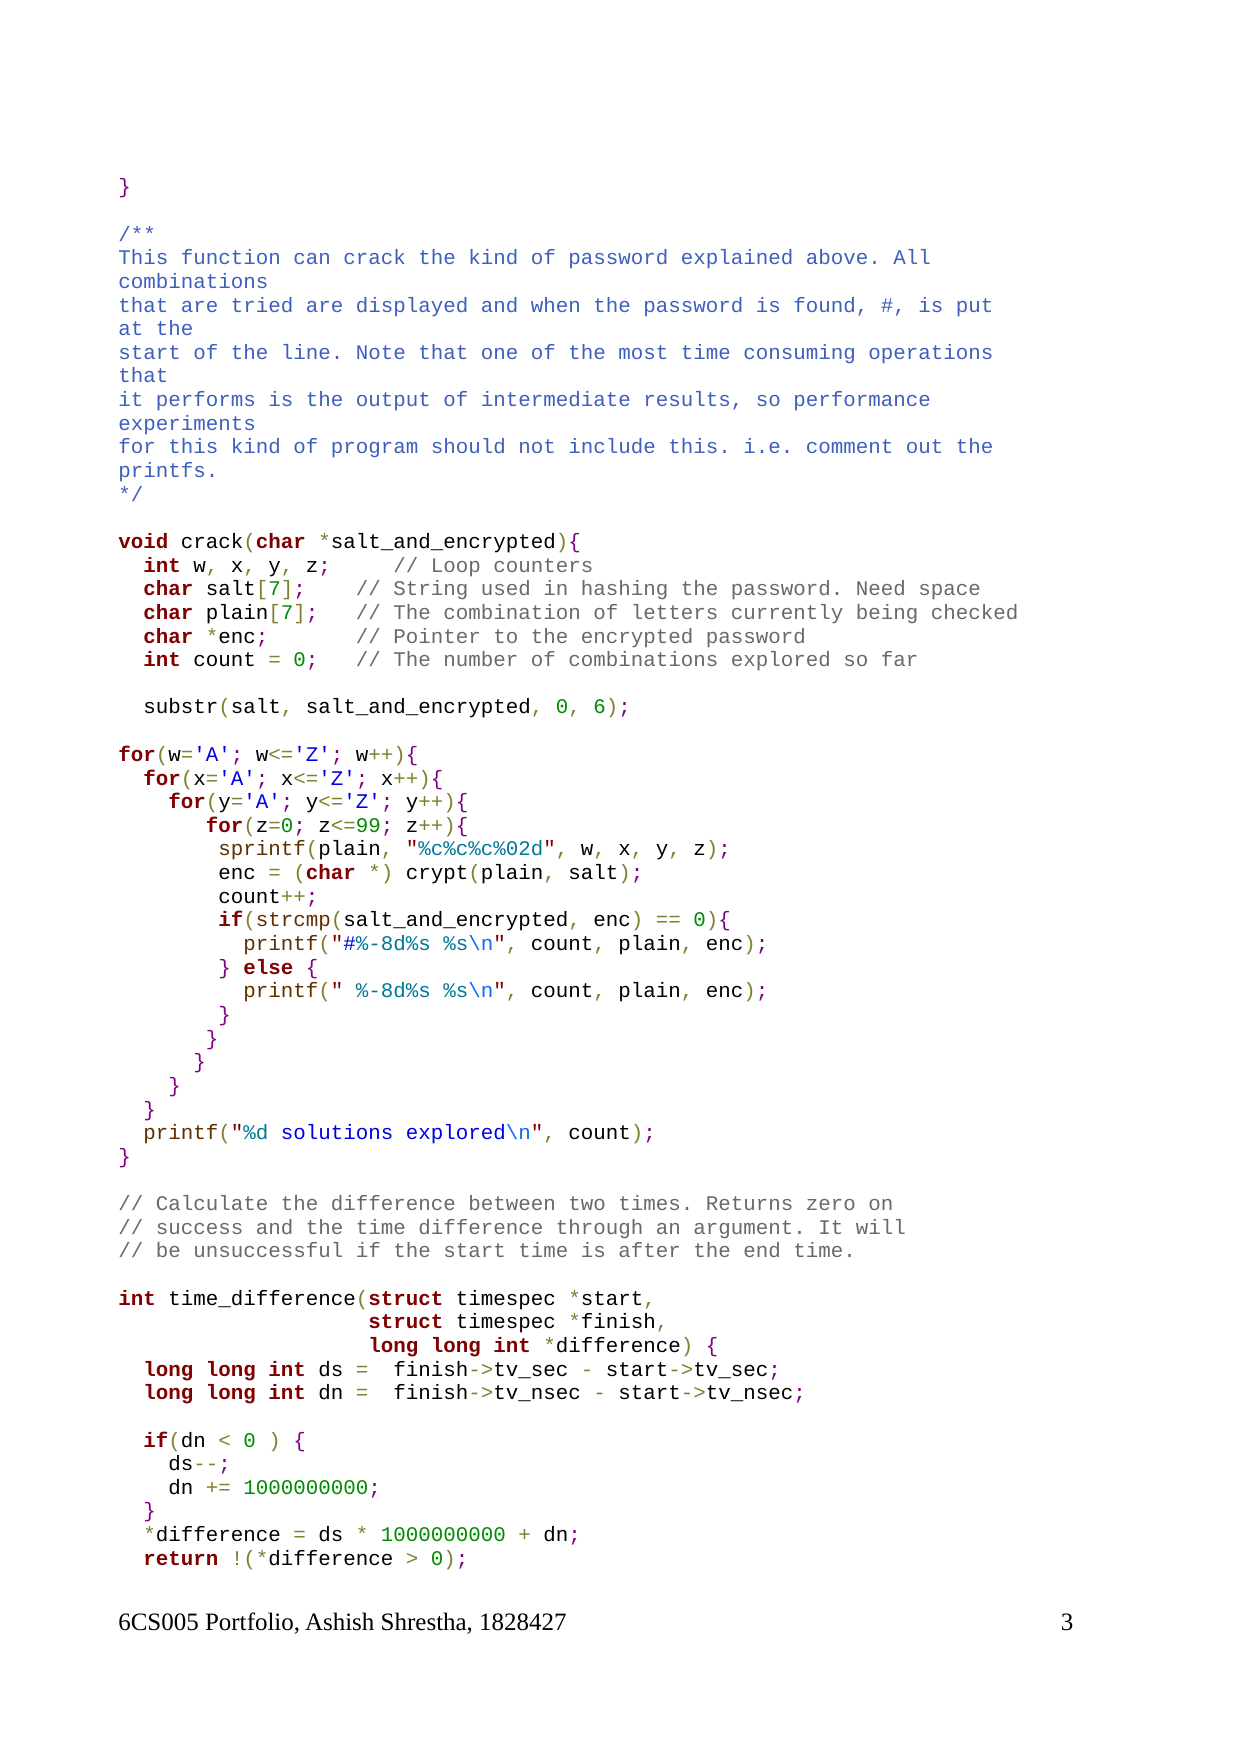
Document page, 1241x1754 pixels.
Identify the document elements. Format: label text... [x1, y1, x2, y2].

text count++; [118, 886, 1122, 909]
text printf("%d solutions explored\n", count); [118, 1122, 1122, 1146]
text for(z=0; z<=99; z++){ [118, 815, 1122, 838]
text } [118, 1098, 1122, 1122]
text enc = (char *) crypt(plain, salt); [118, 862, 1122, 886]
text for(y='A'; y<='Z'; y++){ [118, 791, 1122, 815]
text dn += 1000000000; [118, 1477, 1122, 1501]
text */ [118, 484, 1122, 507]
text } [118, 1051, 1122, 1075]
text } [118, 1004, 1122, 1028]
text printf(" %-8d%s %s\n", count, plain, enc); [118, 980, 1122, 1004]
text if(strcmp(salt_and_encrypted, enc) == 0){ [118, 909, 1122, 933]
text } [118, 176, 1122, 200]
text } else { [118, 957, 1122, 980]
text *difference = ds * 1000000000 + dn; [118, 1524, 1122, 1548]
text // Calculate the difference between two times. Returns zero on [118, 1193, 1122, 1217]
text combinations [118, 271, 1122, 294]
text for(w='A'; w<='Z'; w++){ [118, 744, 1122, 767]
text for this kind of program should not include this. i.e. comment out the [118, 436, 1122, 460]
text int time_difference(struct timespec *start, [118, 1288, 1122, 1311]
text int w, x, y, z; // Loop counters [118, 555, 1122, 578]
text that are tried are displayed and when the password is found, #, is put [118, 294, 1122, 318]
text // success and the time difference through an argument. It will [118, 1217, 1122, 1240]
text } [118, 1028, 1122, 1051]
text sprintf(plain, "%c%c%c%02d", w, x, y, z); [118, 838, 1122, 862]
text } [118, 1075, 1122, 1098]
text at the [118, 318, 1122, 342]
text long long int dn = finish->tv_nsec - start->tv_nsec; [118, 1382, 1122, 1406]
text for(x='A'; x<='Z'; x++){ [118, 767, 1122, 791]
text char salt[7]; // String used in hashing the password. Need space [118, 578, 1122, 602]
text struct timespec *finish, [118, 1311, 1122, 1335]
text that [118, 366, 1122, 389]
text printf("#%-8d%s %s\n", count, plain, enc); [118, 933, 1122, 957]
text } [118, 1501, 1122, 1524]
text it performs is the output of intermediate results, so performance [118, 389, 1122, 413]
text printfs. [118, 460, 1122, 484]
text int count = 0; // The number of combinations explored so far [118, 649, 1122, 673]
text experiments [118, 413, 1122, 436]
text char *enc; // Pointer to the encrypted password [118, 626, 1122, 649]
text long long int *difference) { [118, 1335, 1122, 1359]
text /** [118, 224, 1122, 247]
text ds--; [118, 1453, 1122, 1477]
text void crack(char *salt_and_encrypted){ [118, 531, 1122, 555]
text if(dn < 0 ) { [118, 1429, 1122, 1453]
text substr(salt, salt_and_encrypted, 0, 6); [118, 697, 1122, 720]
text char plain[7]; // The combination of letters currently being checked [118, 602, 1122, 626]
text long long int ds = finish->tv_sec - start->tv_sec; [118, 1359, 1122, 1382]
text This function can crack the kind of password explained above. All [118, 247, 1122, 271]
text // be unsuccessful if the start time is after the end time. [118, 1240, 1122, 1264]
text } [118, 1146, 1122, 1169]
text return !(*difference > 0); [118, 1548, 1122, 1571]
text start of the line. Note that one of the most time consuming operations [118, 342, 1122, 366]
